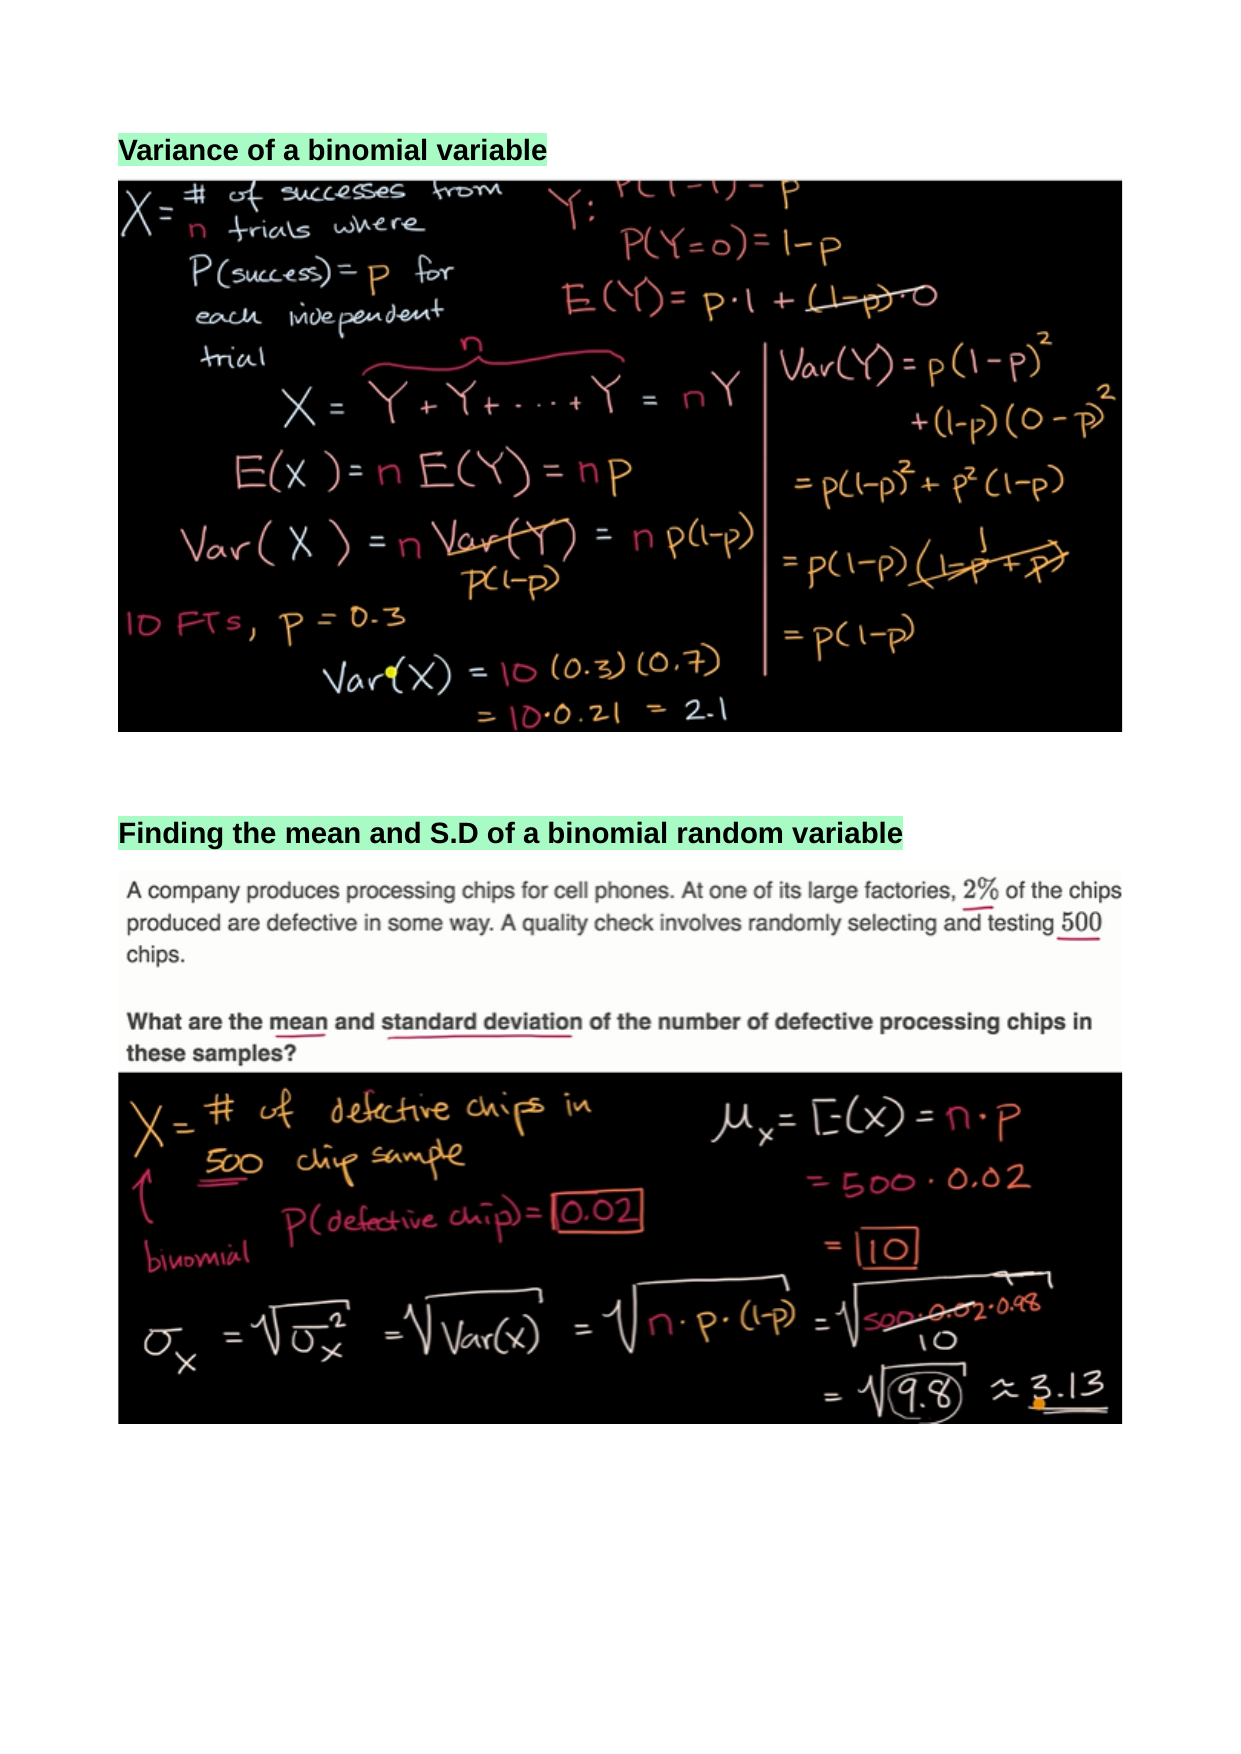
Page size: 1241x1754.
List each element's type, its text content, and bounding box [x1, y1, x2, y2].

picture [118, 178, 1123, 732]
subtitle Variance of a binomial variable [547, 133, 1122, 166]
subtitle Finding the mean and S.D of a binomial random variable [903, 816, 1122, 850]
picture [118, 870, 1123, 1424]
